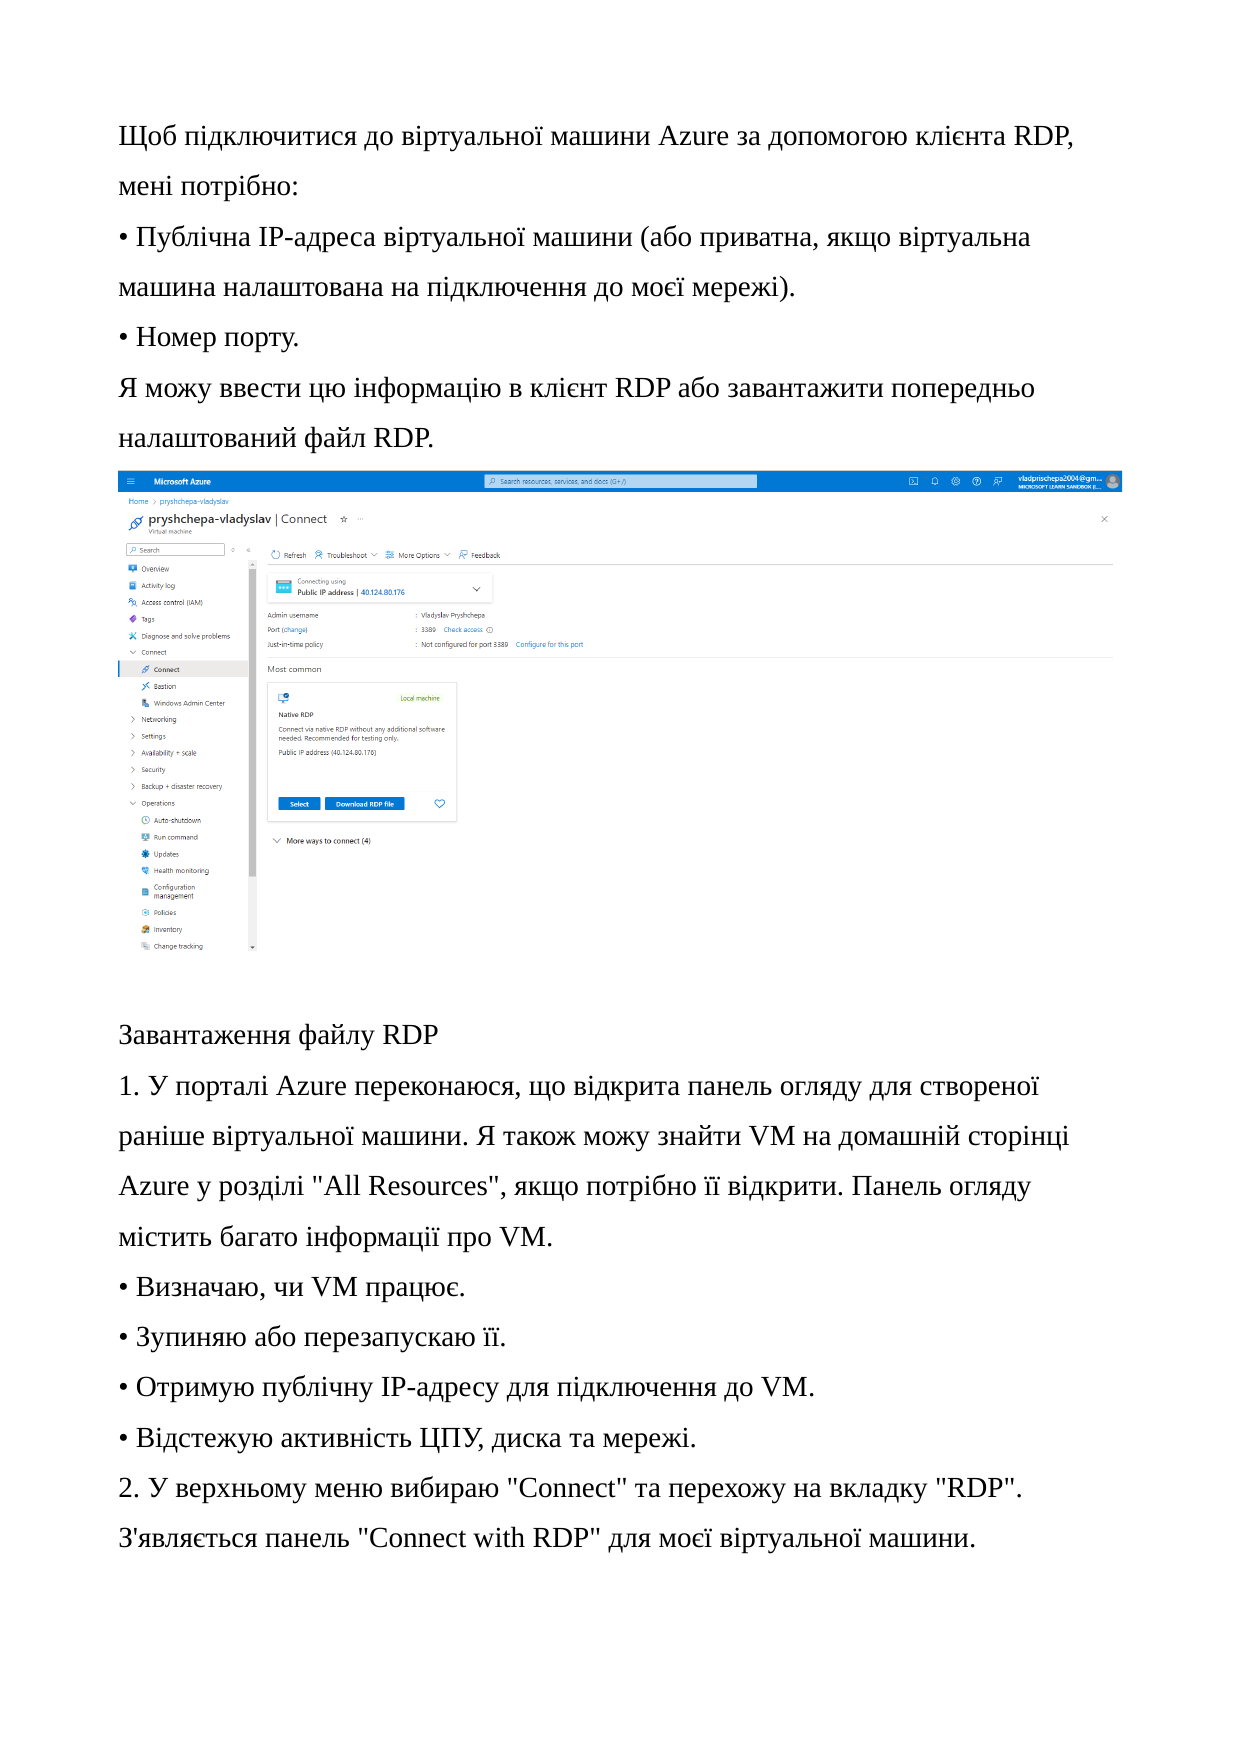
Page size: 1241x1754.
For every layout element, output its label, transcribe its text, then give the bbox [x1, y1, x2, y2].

text • Зупиняю або перезапускаю її. [118, 1319, 1122, 1353]
text 2. У верхньому меню вибираю "Connect" та перехожу на вкладку "RDP". З'являється панель "Connect with RDP" для моєї віртуальної машини. [118, 1470, 1122, 1554]
text Завантаження файлу RDP [118, 1017, 1122, 1051]
text Я можу ввести цю інформацію в клієнт RDP або завантажити попередньо налаштований файл RDP. [118, 370, 1122, 453]
text Щоб підключитися до віртуальної машини Azure за допомогою клієнта RDP, мені потрібно: [118, 118, 1122, 202]
text • Номер порту. [118, 319, 1122, 353]
text • Визначаю, чи VM працює. [118, 1269, 1122, 1302]
text 1. У порталі Azure переконаюся, що відкрита панель огляду для створеної раніше віртуальної машини. Я також можу знайти VM на домашній сторінці Azure у розділі "All Resources", якщо потрібно її відкрити. Панель огляду містить багато інформації про VM. [118, 1068, 1122, 1252]
text • Відстежую активність ЦПУ, диска та мережі. [118, 1420, 1122, 1453]
text • Отримую публічну IP-адресу для підключення до VM. [118, 1369, 1122, 1403]
picture [118, 470, 1123, 951]
text • Публічна IP-адреса віртуальної машини (або приватна, якщо віртуальна машина налаштована на підключення до моєї мережі). [118, 219, 1122, 303]
